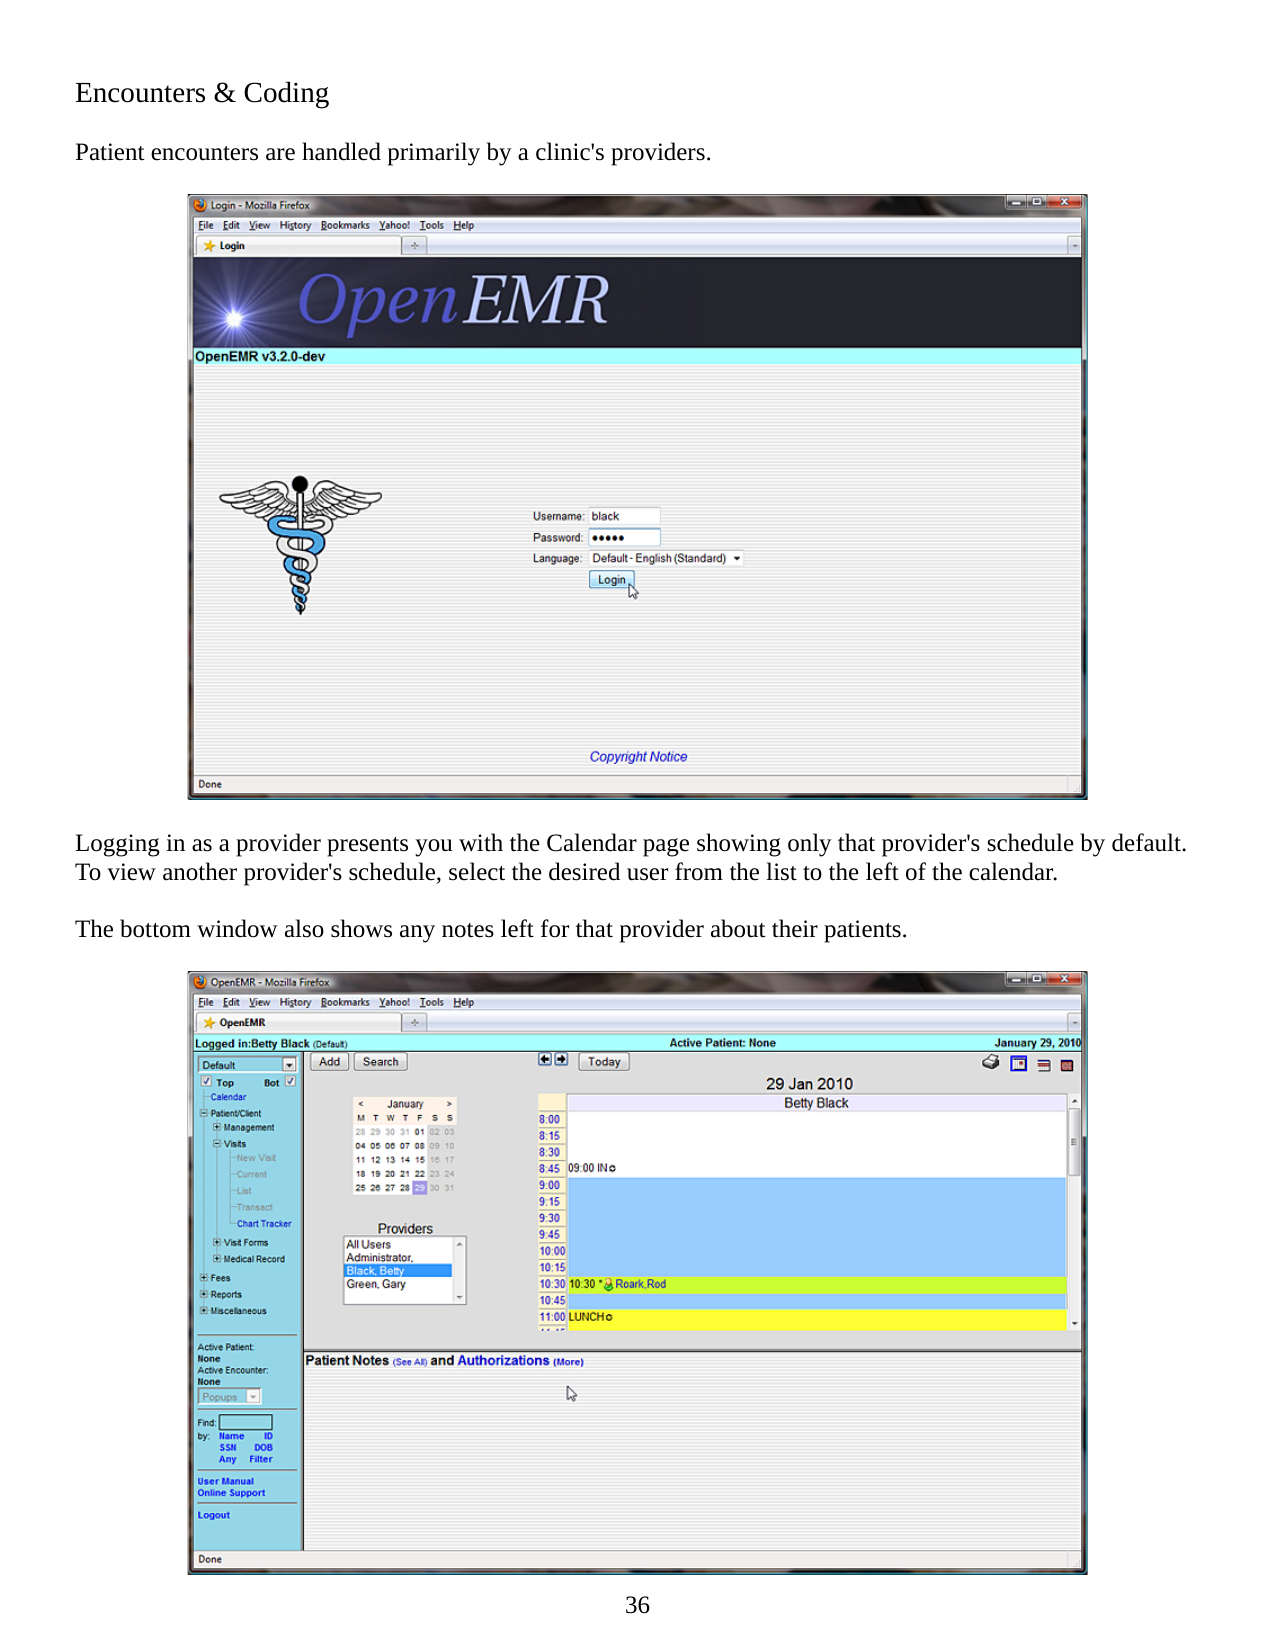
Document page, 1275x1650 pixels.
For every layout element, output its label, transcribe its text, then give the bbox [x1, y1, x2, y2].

picture [187, 194, 1088, 800]
text Logging in as a provider presents you with the Calendar page showing only that provider's schedule by default. To view another provider's schedule, select the desired user from the list to the left of the calendar. [75, 828, 1200, 886]
text Patient encounters are handled primarily by a clinic's providers. [75, 137, 1200, 166]
text The bottom window also shows any notes left for that provider about their patients. [75, 914, 1200, 943]
picture [187, 971, 1088, 1575]
text Encounters & Coding [75, 75, 1200, 108]
